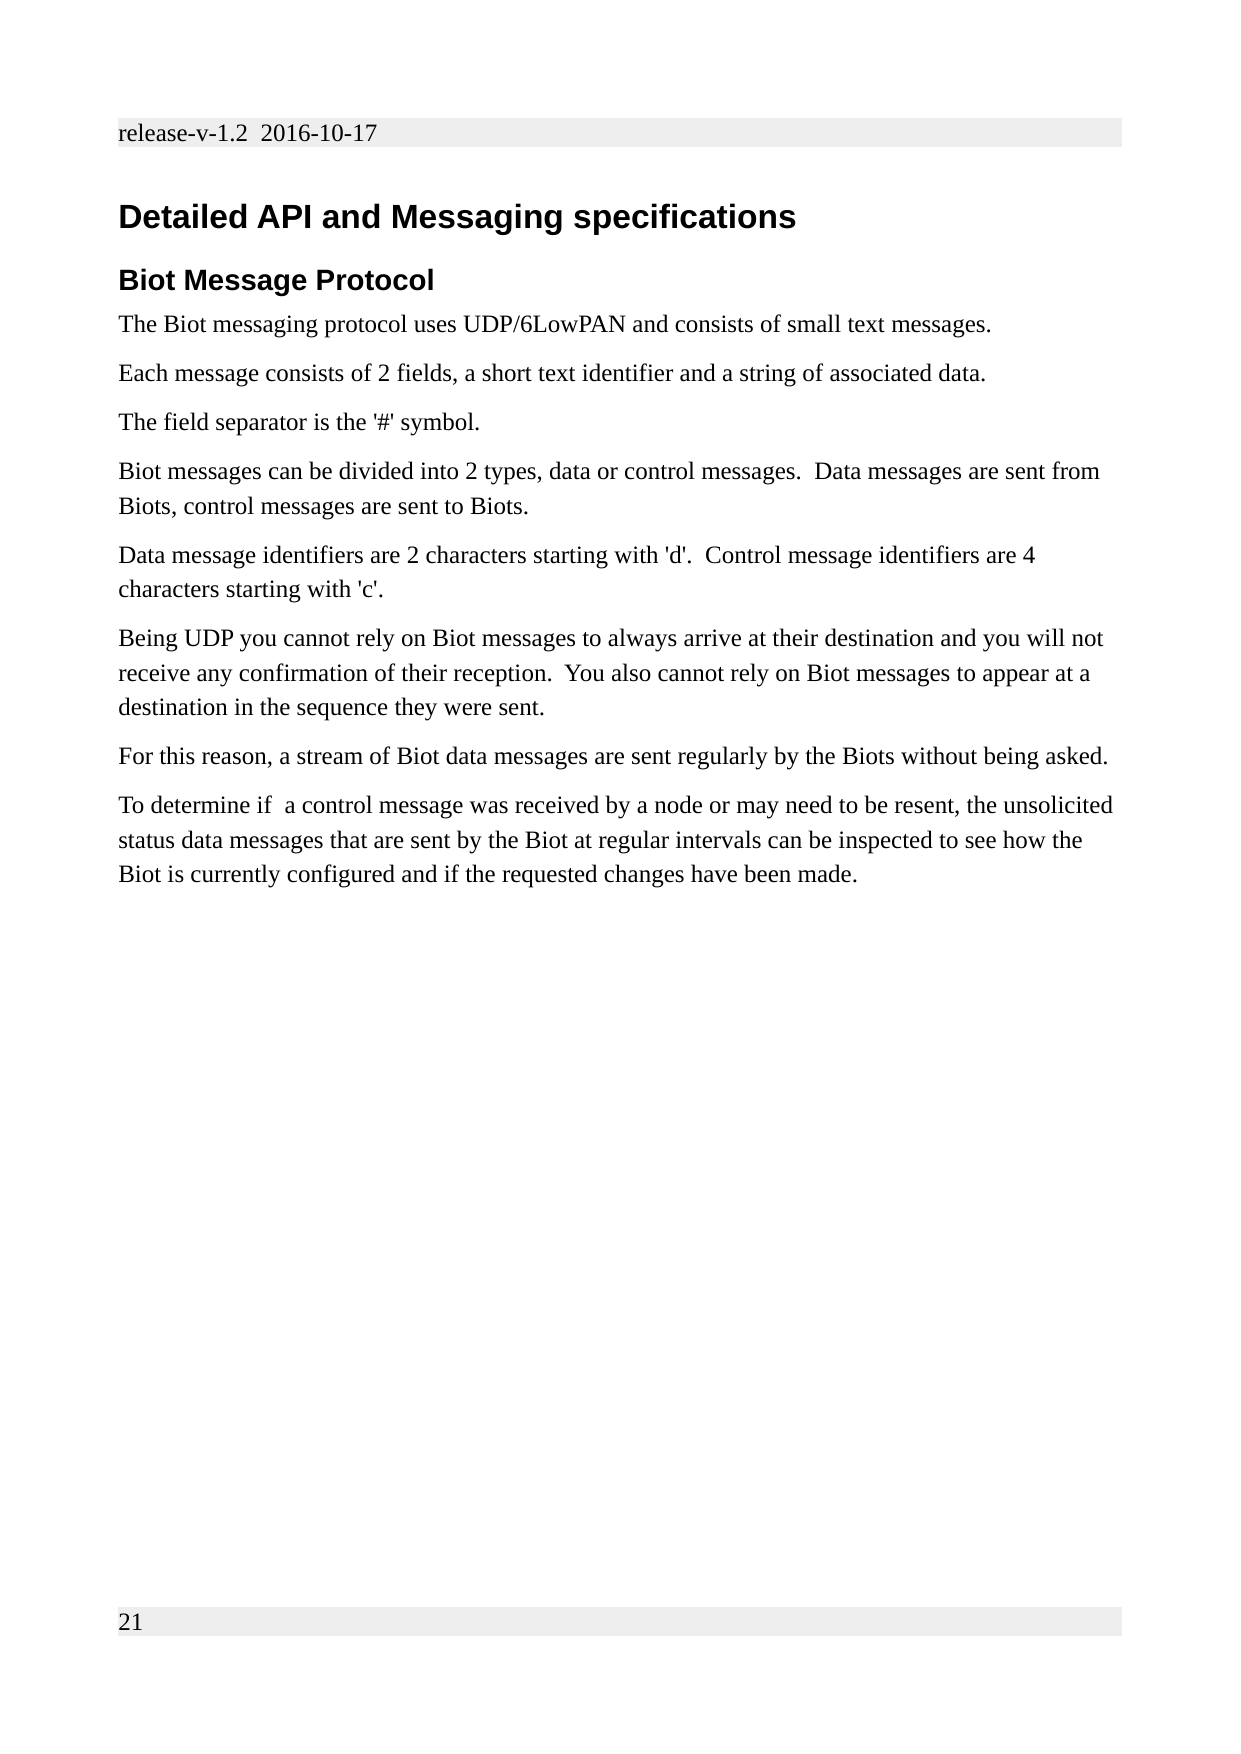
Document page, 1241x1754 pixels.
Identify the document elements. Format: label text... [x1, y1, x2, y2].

text Data message identifiers are 2 characters starting with 'd'. Control message identifiers are 4 characters starting with 'c'. [118, 540, 1122, 603]
text The field separator is the '#' symbol. [118, 407, 1122, 436]
text Each message consists of 2 fields, a short text identifier and a string of associated data. [118, 358, 1122, 387]
subtitle Biot Message Protocol [118, 263, 1122, 297]
text For this reason, a stream of Biot data messages are sent regularly by the Biots without being asked. [118, 741, 1122, 770]
text The Biot messaging protocol uses UDP/6LowPAN and consists of small text messages. [118, 309, 1122, 338]
text To determine if a control message was received by a node or may need to be resent, the unsolicited status data messages that are sent by the Biot at regular intervals can be inspected to see how the Biot is currently configured and if the requested changes have been made. [118, 791, 1122, 888]
text Being UDP you cannot rely on Biot messages to always arrive at their destination and you will not receive any confirmation of their reception. You also cannot rely on Biot messages to appear at a destination in the sequence they were sent. [118, 623, 1122, 721]
text Biot messages can be divided into 2 types, data or control messages. Data messages are sent from Biots, control messages are sent to Biots. [118, 456, 1122, 519]
subtitle Detailed API and Messaging specifications [118, 197, 1122, 236]
